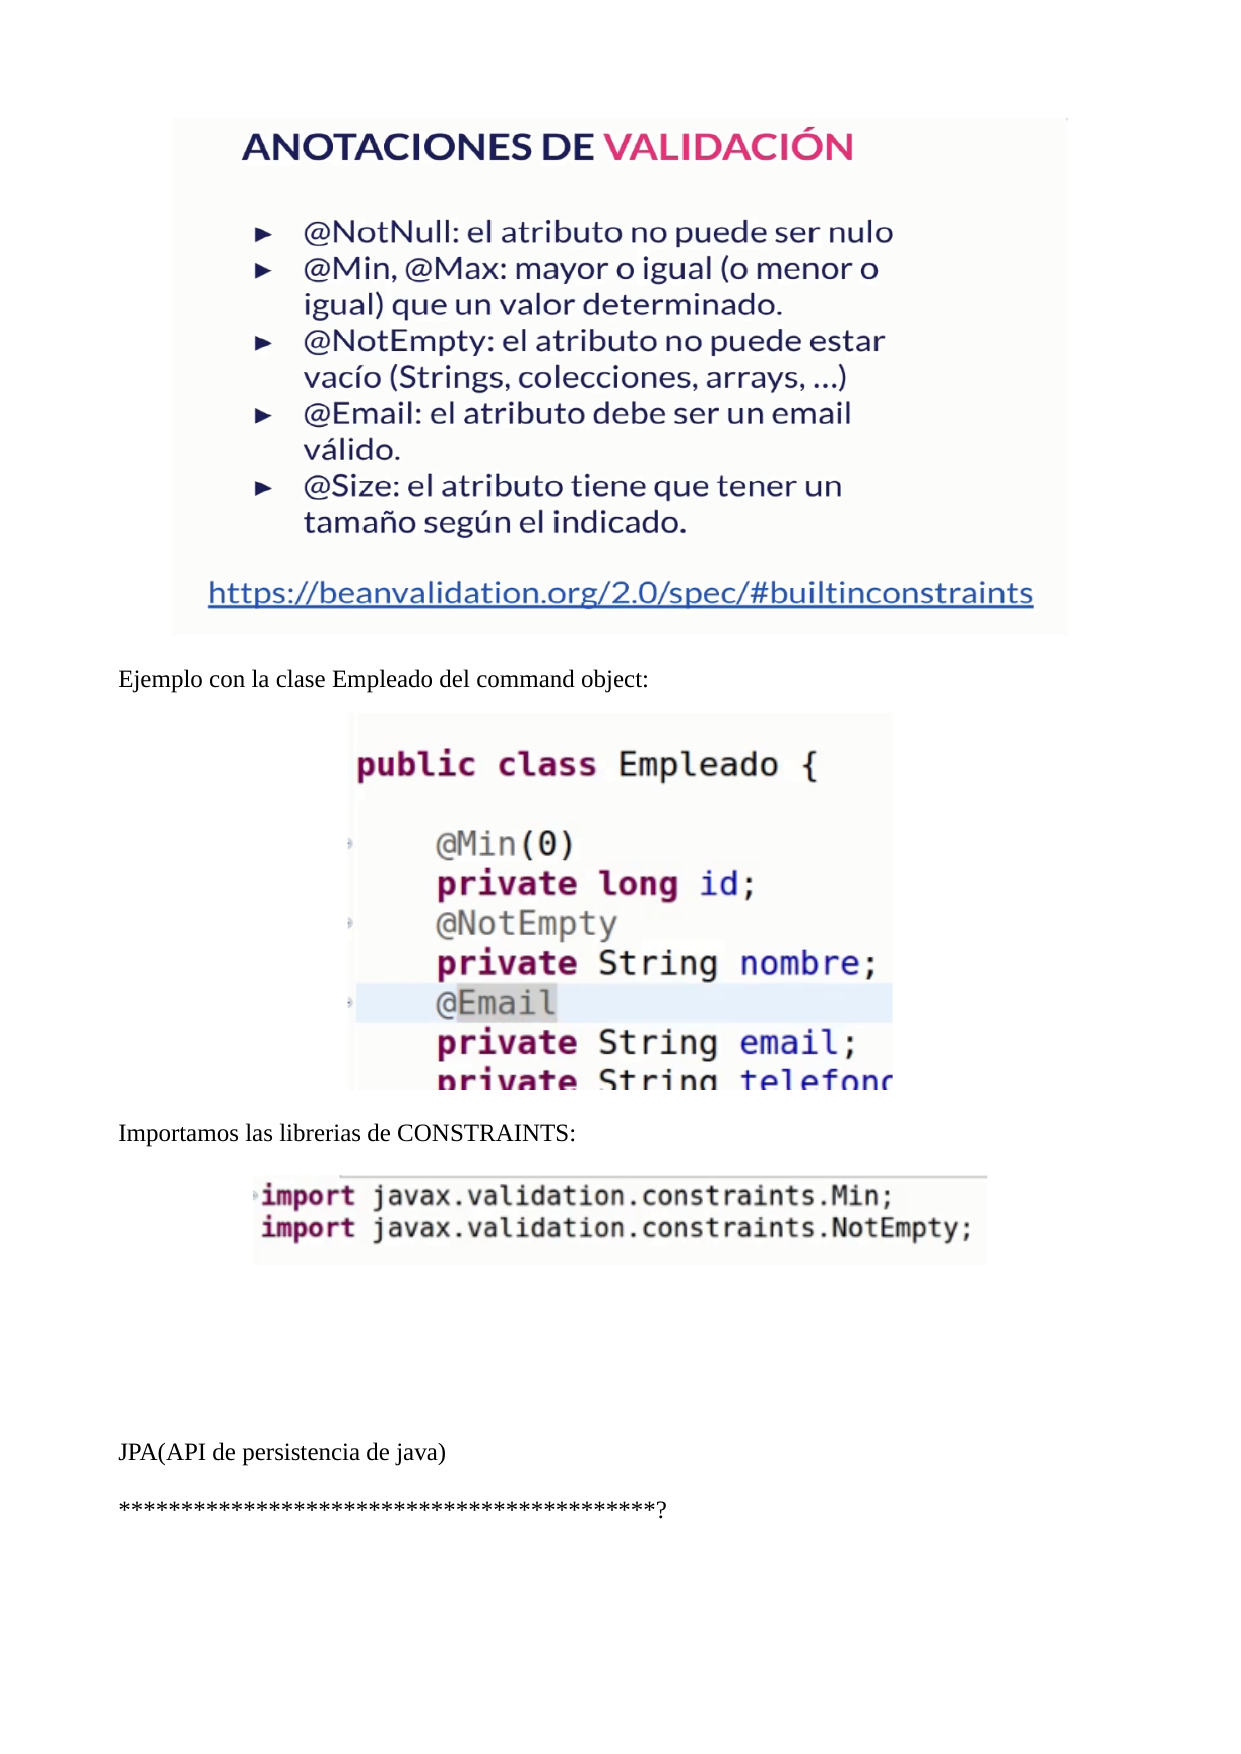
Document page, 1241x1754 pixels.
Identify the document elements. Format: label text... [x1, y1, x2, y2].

text JPA(API de persistencia de java) [118, 1437, 1122, 1466]
text Importamos las librerias de CONSTRAINTS: [118, 1118, 1122, 1147]
picture [172, 118, 1068, 635]
picture [347, 713, 893, 1090]
picture [252, 1175, 988, 1265]
text Ejemplo con la clase Empleado del command object: [118, 664, 1122, 692]
text *******************************************? [118, 1495, 1122, 1523]
